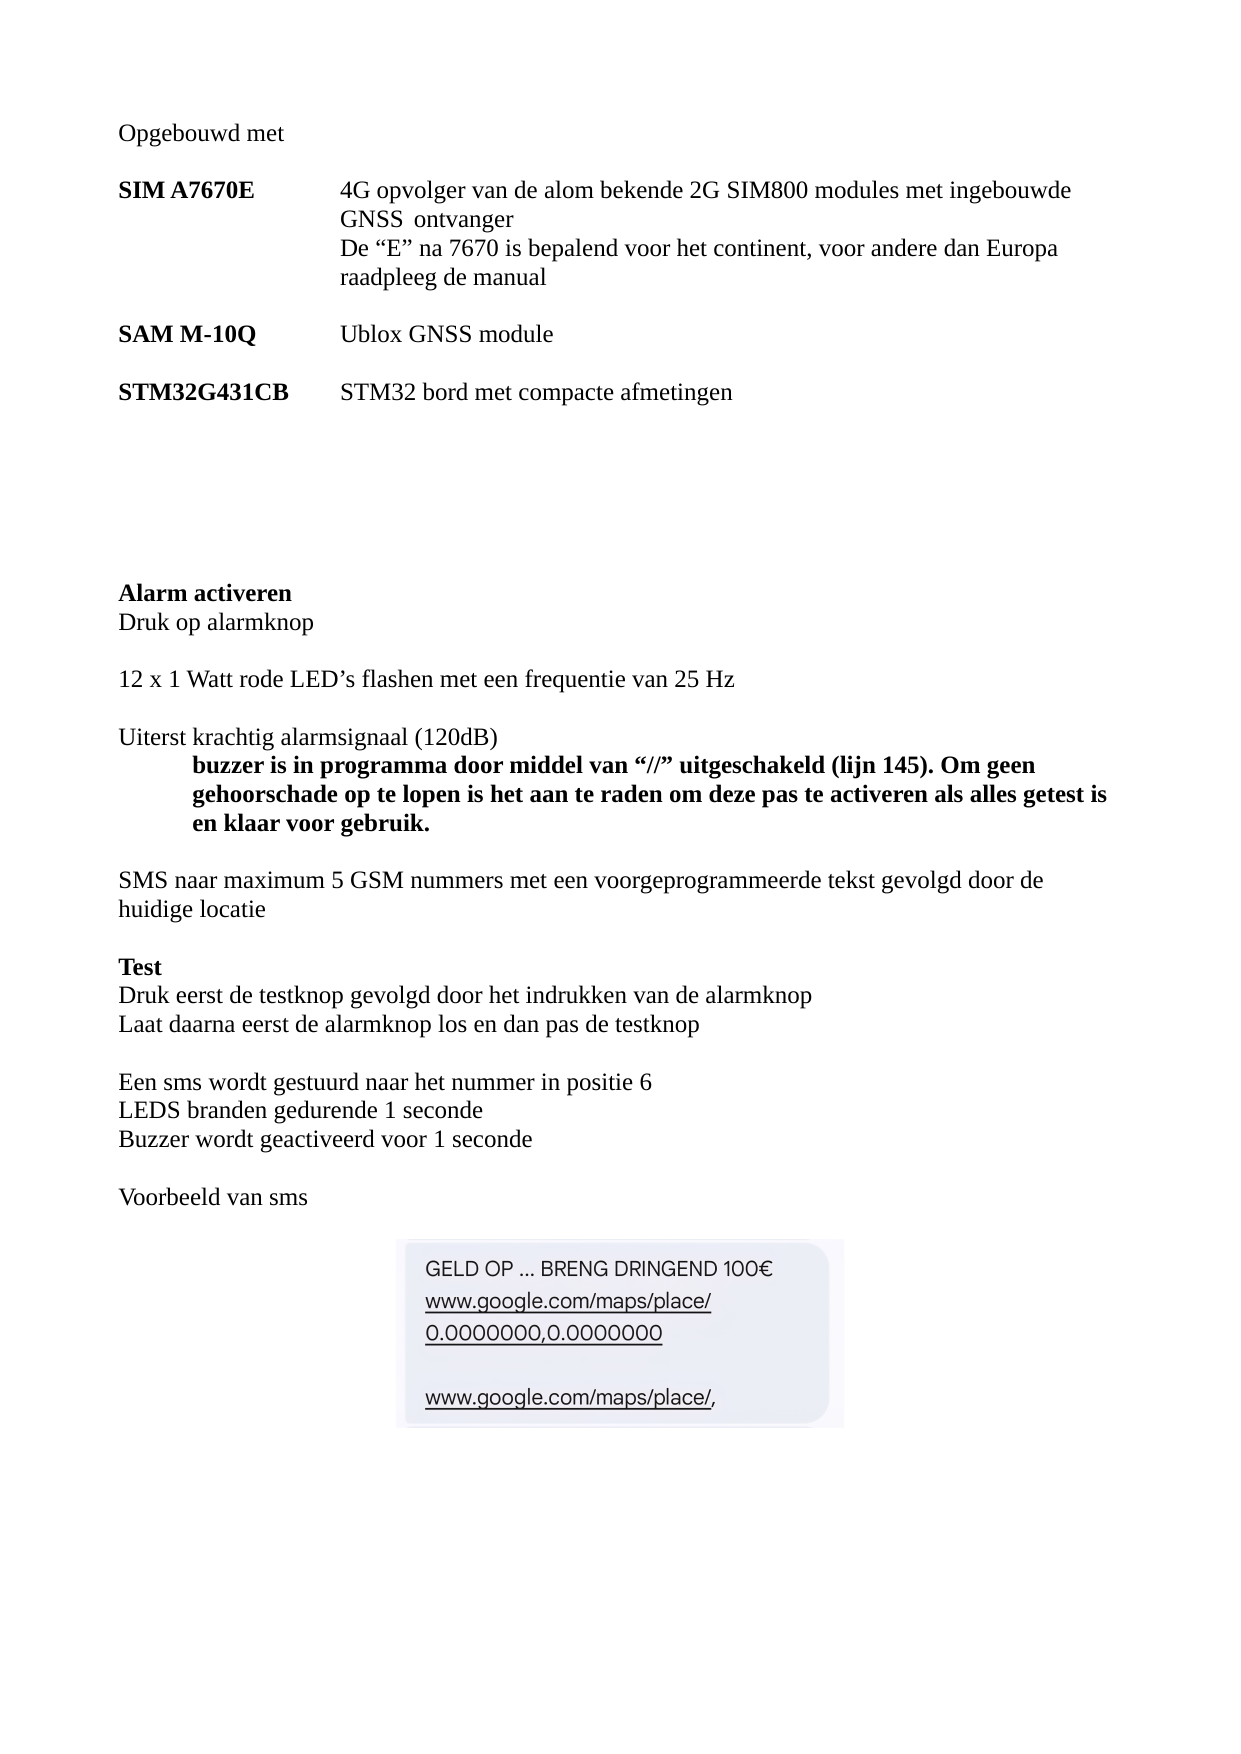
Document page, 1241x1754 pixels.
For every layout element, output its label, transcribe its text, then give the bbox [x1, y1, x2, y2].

text De “E” na 7670 is bepalend voor het continent, voor andere dan Europa raadpleeg de manual [118, 233, 1122, 291]
text Buzzer wordt geactiveerd voor 1 seconde [118, 1124, 1122, 1153]
text Test [118, 952, 1122, 981]
text LEDS branden gedurende 1 seconde [118, 1096, 1122, 1124]
text Opgebouwd met [118, 118, 1122, 147]
text SMS naar maximum 5 GSM nummers met een voorgeprogrammeerde tekst gevolgd door de huidige locatie [118, 866, 1122, 923]
text 12 x 1 Watt rode LED’s flashen met een frequentie van 25 Hz [118, 664, 1122, 693]
text STM32G431CB STM32 bord met compacte afmetingen [118, 377, 1122, 406]
picture [395, 1239, 845, 1428]
text Druk op alarmknop [118, 607, 1122, 636]
text Alarm activeren [118, 578, 1122, 607]
text buzzer is in programma door middel van “//” uitgeschakeld (lijn 145). Om geen gehoorschade op te lopen is het aan te raden om deze pas te activeren als alles getest is en klaar voor gebruik. [118, 751, 1122, 837]
text Laat daarna eerst de alarmknop los en dan pas de testknop [118, 1009, 1122, 1038]
text Een sms wordt gestuurd naar het nummer in positie 6 [118, 1067, 1122, 1096]
text Uiterst krachtig alarmsignaal (120dB) [118, 722, 1122, 751]
text Druk eerst de testknop gevolgd door het indrukken van de alarmknop [118, 981, 1122, 1009]
text SAM M-10Q Ublox GNSS module [118, 319, 1122, 348]
text Voorbeeld van sms [118, 1182, 1122, 1211]
text SIM A7670E 4G opvolger van de alom bekende 2G SIM800 modules met ingebouwde GNSS ontvanger [118, 176, 1122, 233]
